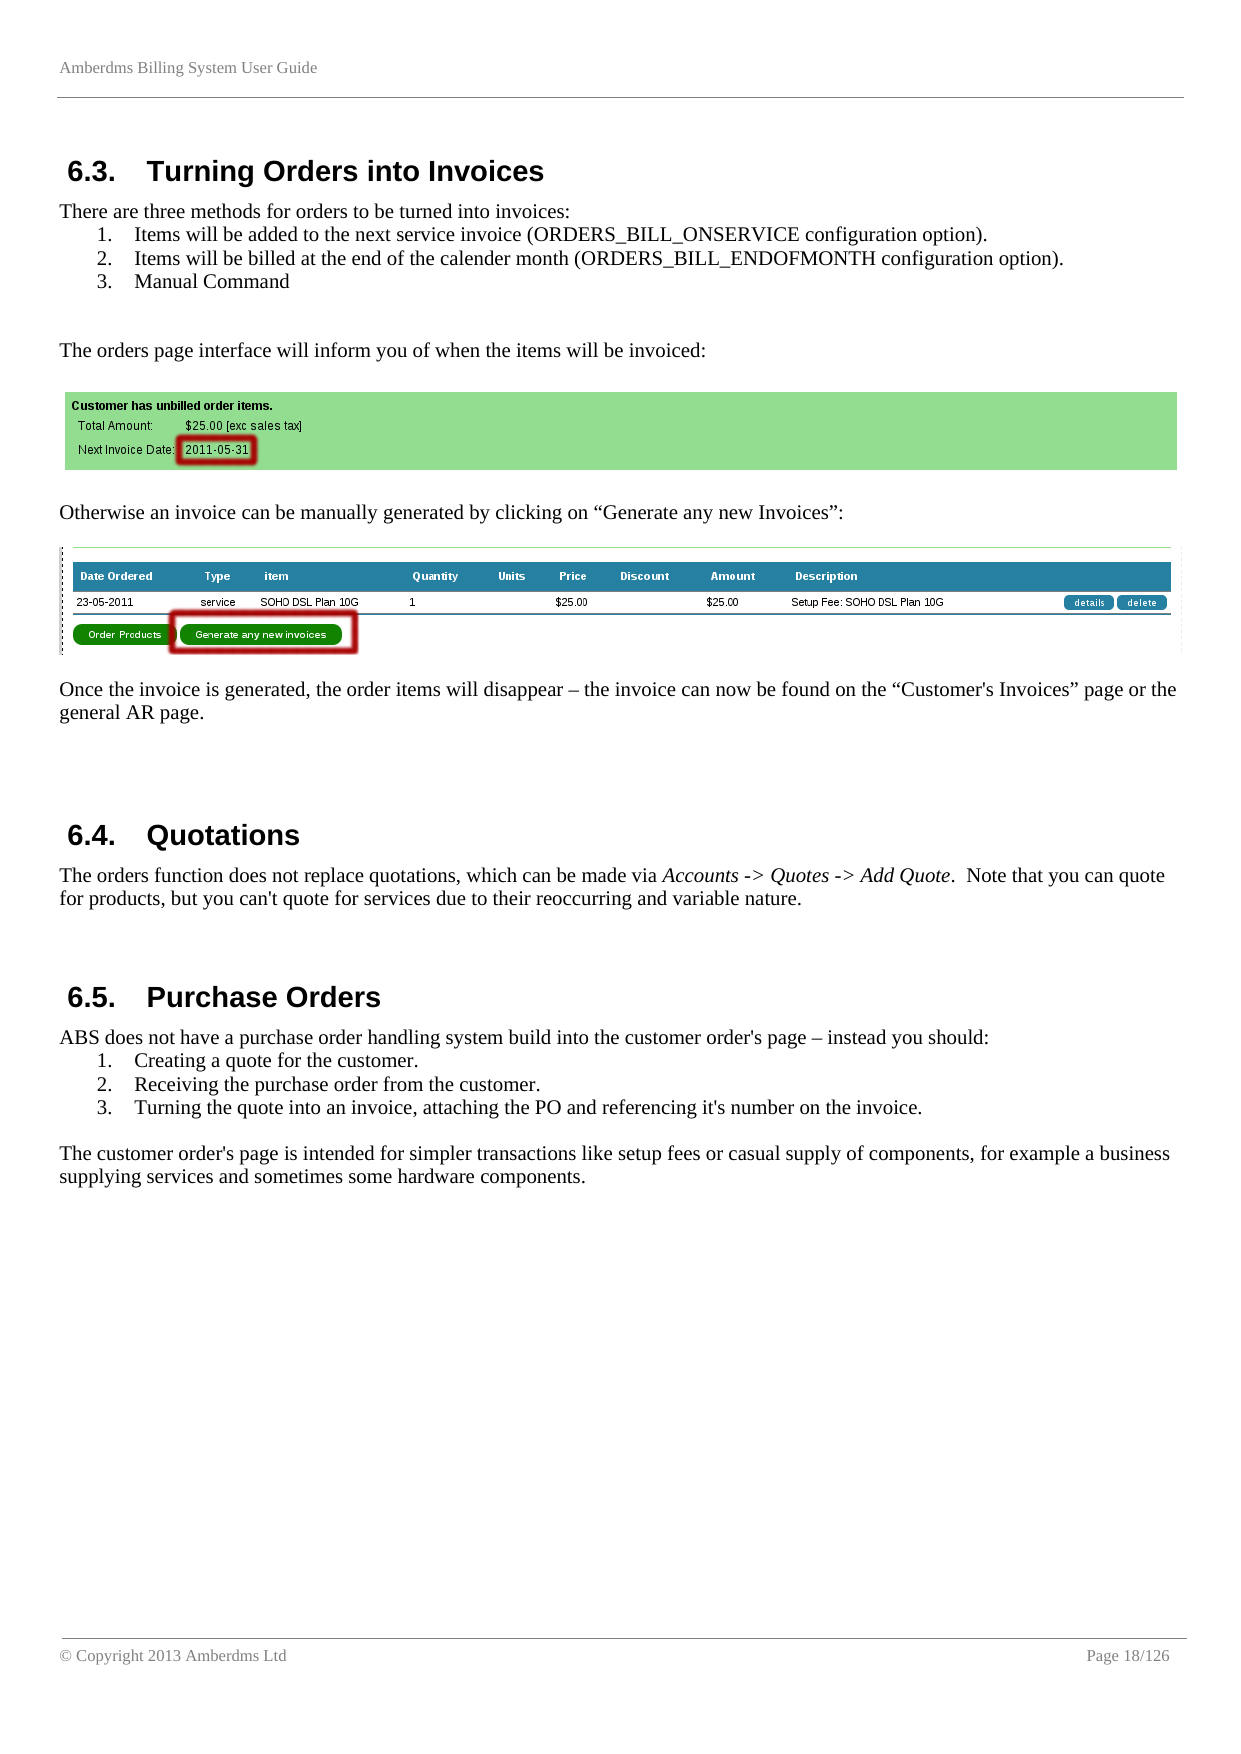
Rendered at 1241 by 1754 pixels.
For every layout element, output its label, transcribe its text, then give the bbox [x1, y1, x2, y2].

subtitle Turning Orders into Invoices [59, 155, 1181, 188]
text ABS does not have a purchase order handling system build into the customer order's page – instead you should: [59, 1026, 1181, 1049]
text The customer order's page is intended for simpler transactions like setup fees or casual supply of components, for example a business supplying services and sometimes some hardware components. [59, 1142, 1181, 1188]
list Turning the quote into an invoice, attaching the PO and referencing it's number on the invoice. [97, 1096, 1181, 1119]
text Otherwise an invoice can be manually generated by clicking on “Generate any new Invoices”: [59, 501, 1181, 524]
list Manual Command [97, 269, 1181, 293]
text The orders function does not replace quotations, which can be made via Accounts -> Quotes -> Add Quote. Note that you can quote for products, but you can't quote for services due to their reoccurring and variable nature. [59, 864, 1181, 910]
list Items will be billed at the end of the calender month (ORDERS_BILL_ENDOFMONTH configuration option). [97, 246, 1181, 269]
subtitle Purchase Orders [59, 981, 1181, 1014]
picture [59, 547, 1182, 655]
list Creating a quote for the customer. [97, 1049, 1181, 1072]
list Receiving the purchase order from the customer. [97, 1072, 1181, 1096]
picture [59, 385, 1182, 478]
list Items will be added to the next service invoice (ORDERS_BILL_ONSERVICE configuration option). [97, 223, 1181, 246]
text There are three methods for orders to be turned into invoices: [59, 200, 1181, 223]
text Once the invoice is generated, the order items will disappear – the invoice can now be found on the “Customer's Invoices” page or the general AR page. [59, 678, 1181, 724]
subtitle Quotations [59, 818, 1181, 851]
text The orders page interface will inform you of when the items will be invoiced: [59, 339, 1181, 362]
